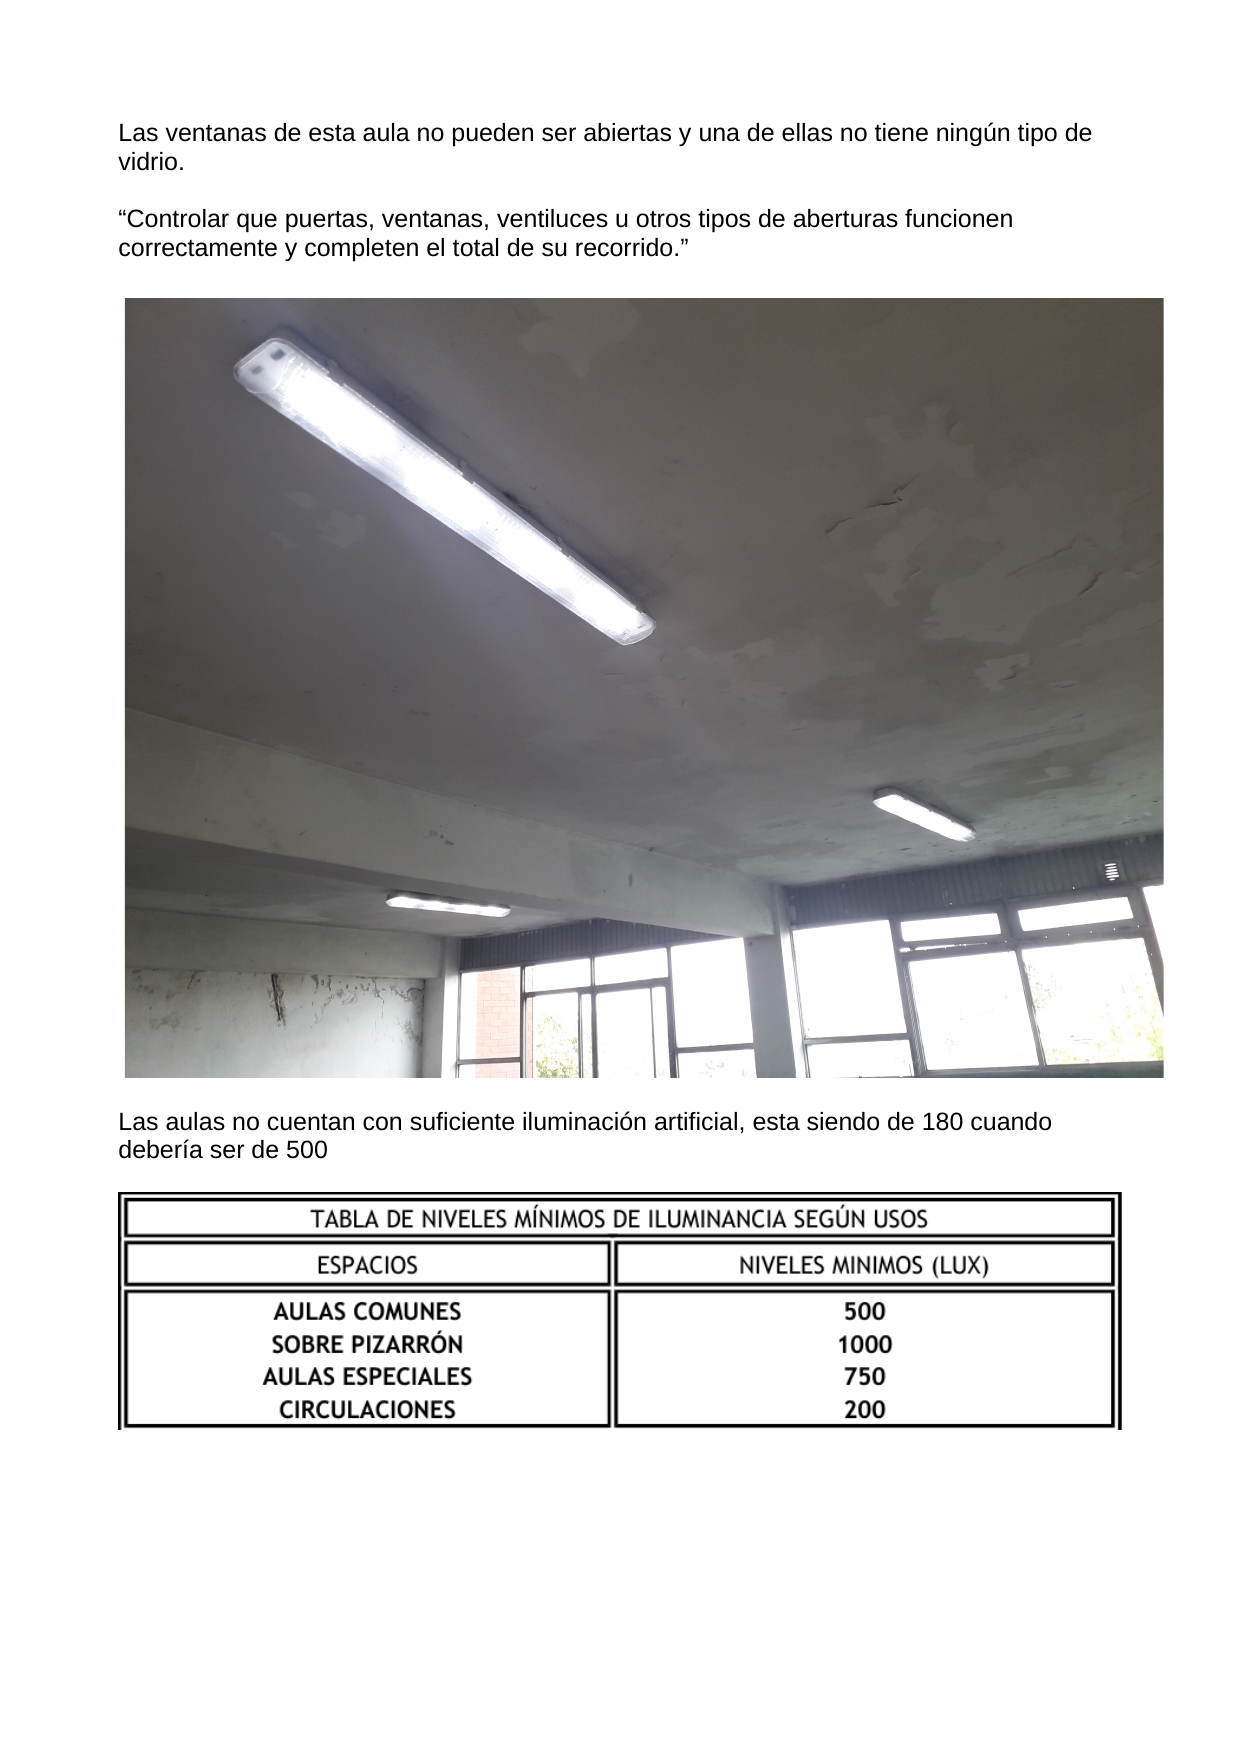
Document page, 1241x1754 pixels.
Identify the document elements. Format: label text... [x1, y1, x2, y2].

picture [118, 1192, 1123, 1430]
text Las aulas no cuentan con suficiente iluminación artificial, esta siendo de 180 cuando debería ser de 500 [118, 1106, 1122, 1164]
text “Controlar que puertas, ventanas, ventiluces u otros tipos de aberturas funcionen [118, 204, 1122, 233]
picture [124, 298, 1164, 1078]
text correctamente y completen el total de su recorrido.” [118, 233, 1122, 262]
text Las ventanas de esta aula no pueden ser abiertas y una de ellas no tiene ningún tipo de vidrio. [118, 118, 1122, 176]
